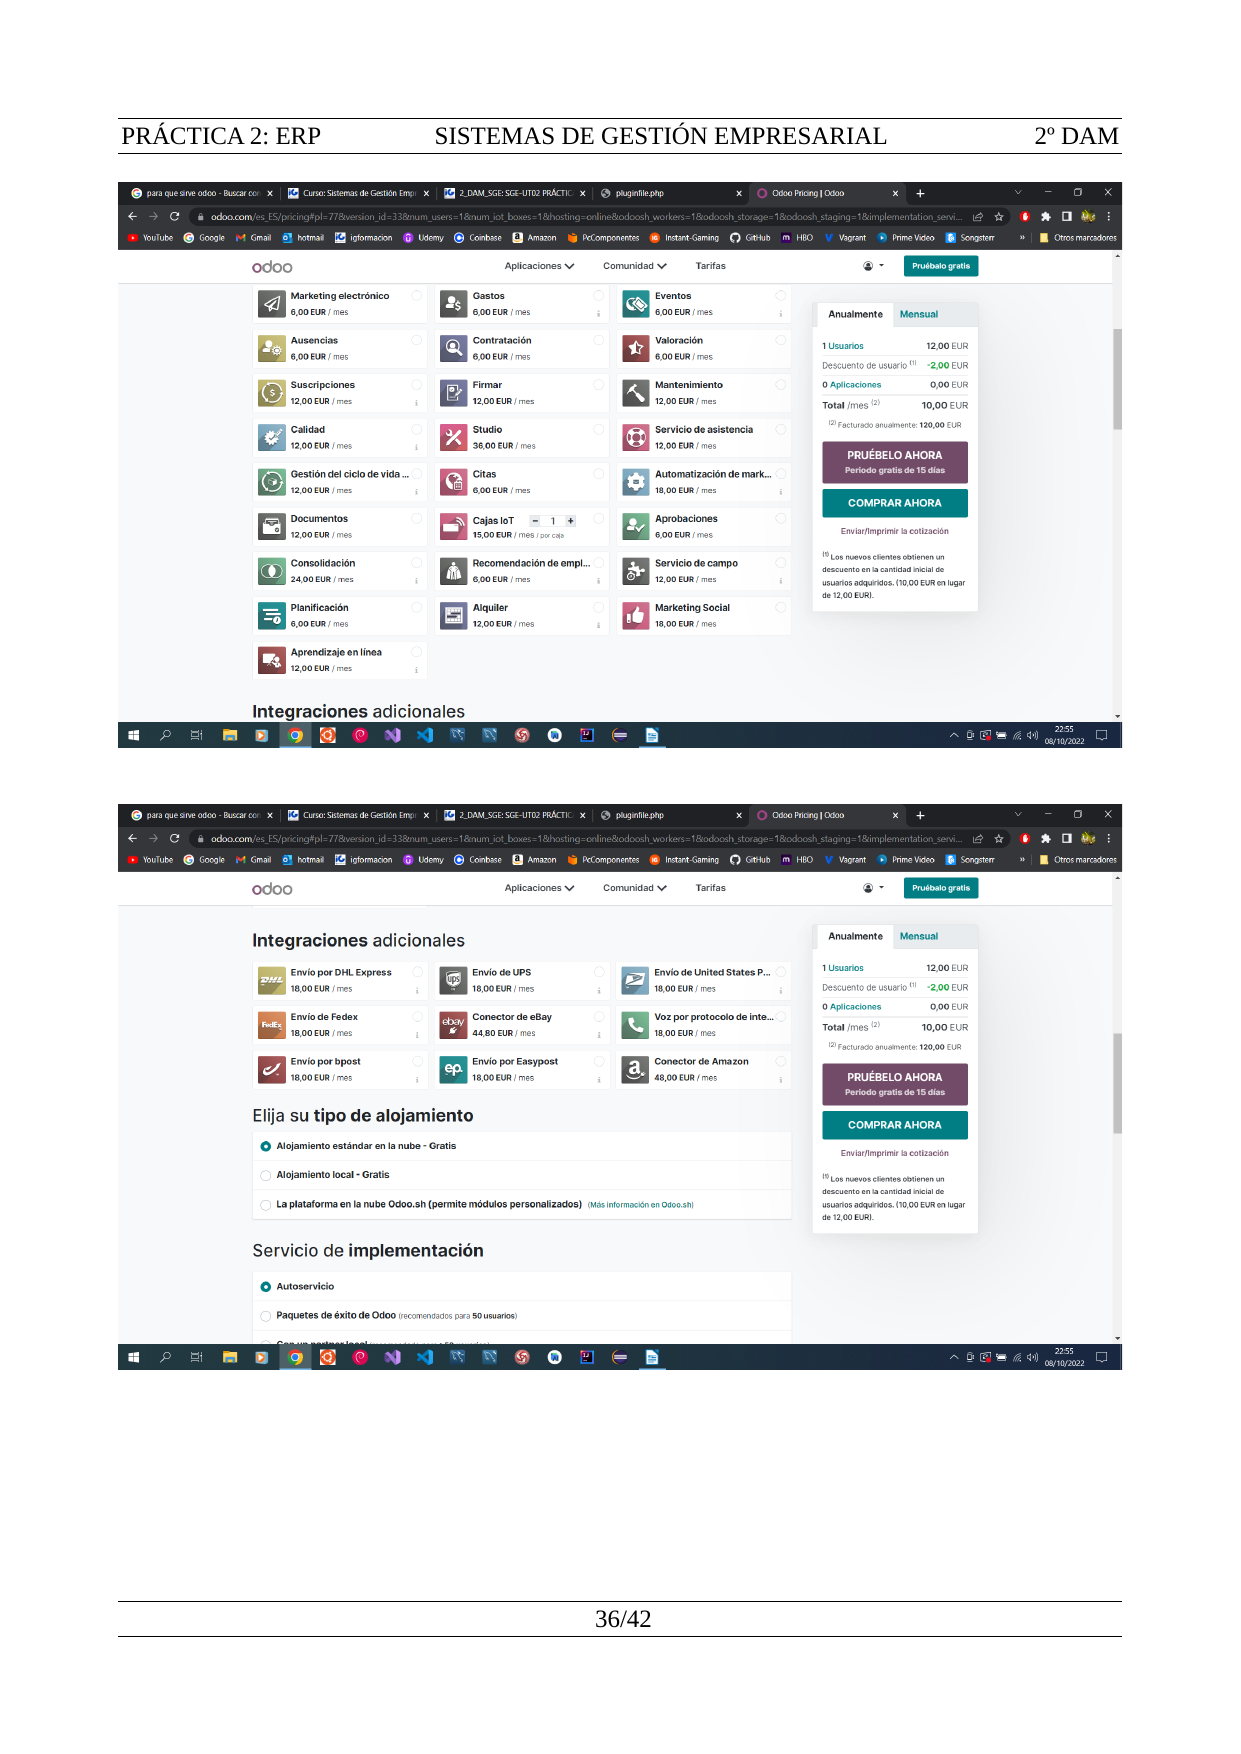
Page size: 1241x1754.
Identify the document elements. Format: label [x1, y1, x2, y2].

picture [118, 182, 1123, 748]
picture [118, 804, 1123, 1370]
